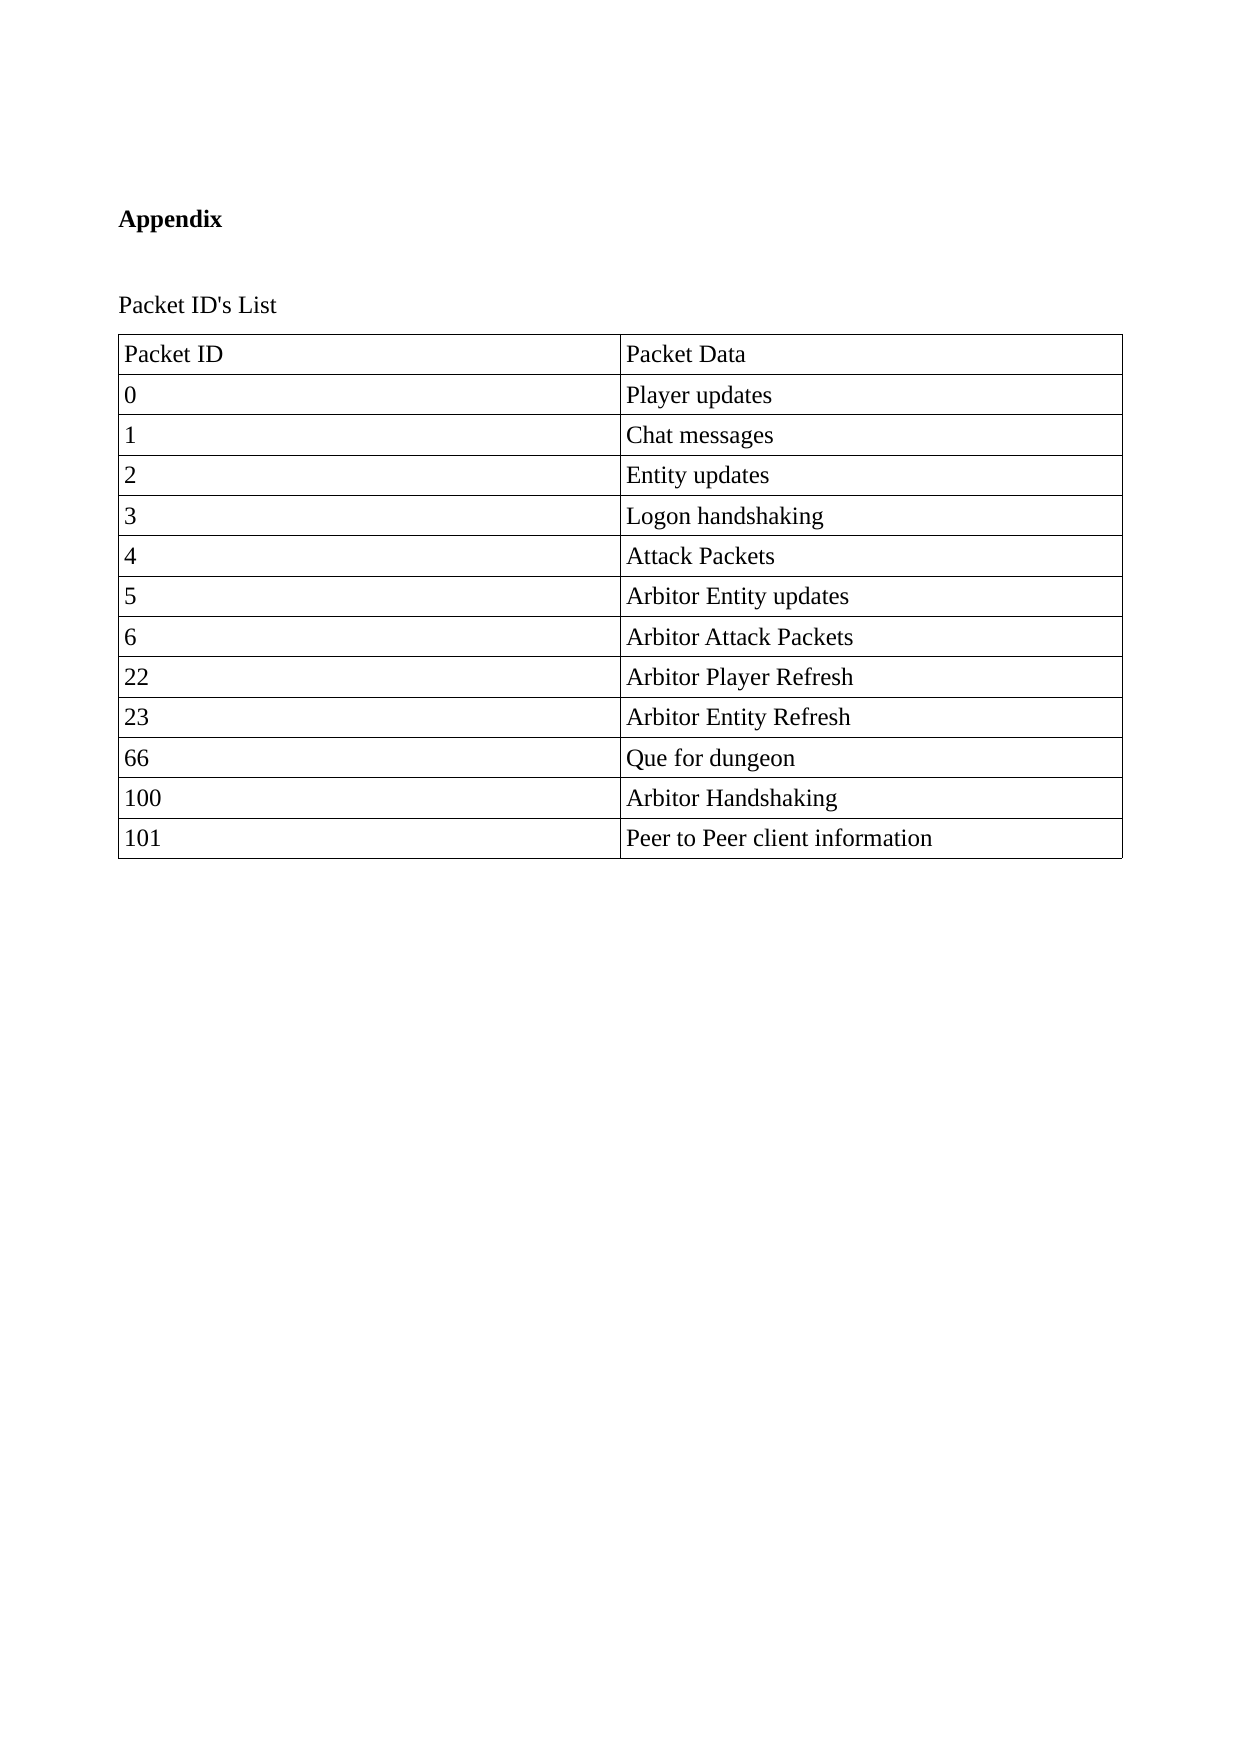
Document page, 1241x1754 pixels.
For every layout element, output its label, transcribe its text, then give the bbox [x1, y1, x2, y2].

table_cell 100 [119, 778, 620, 817]
table_cell 2 [119, 456, 620, 495]
table_cell Arbitor Entity Refresh [621, 698, 1122, 737]
table_cell Arbitor Attack Packets [621, 617, 1122, 656]
table_cell Que for dungeon [621, 738, 1122, 777]
table_cell 66 [119, 738, 620, 777]
table_cell 22 [119, 657, 620, 697]
table_cell 23 [119, 698, 620, 737]
table_cell 0 [119, 375, 620, 414]
table_cell Player updates [621, 375, 1122, 414]
table_cell Arbitor Entity updates [621, 577, 1122, 616]
table_header Packet ID [119, 335, 620, 374]
table_header Packet Data [621, 335, 1122, 374]
table_cell Entity updates [621, 456, 1122, 495]
text Packet ID's List [118, 291, 1122, 319]
table_cell 6 [119, 617, 620, 656]
table_cell Chat messages [621, 415, 1122, 455]
table_cell 3 [119, 496, 620, 535]
text Appendix [118, 204, 1122, 233]
table_cell 5 [119, 577, 620, 616]
table_cell 101 [119, 819, 620, 858]
table_cell Arbitor Handshaking [621, 778, 1122, 817]
table_cell Peer to Peer client information [621, 819, 1122, 858]
table_cell 4 [119, 536, 620, 576]
table_cell Logon handshaking [621, 496, 1122, 535]
table_cell 1 [119, 415, 620, 455]
table_cell Attack Packets [621, 536, 1122, 576]
table_cell Arbitor Player Refresh [621, 657, 1122, 697]
